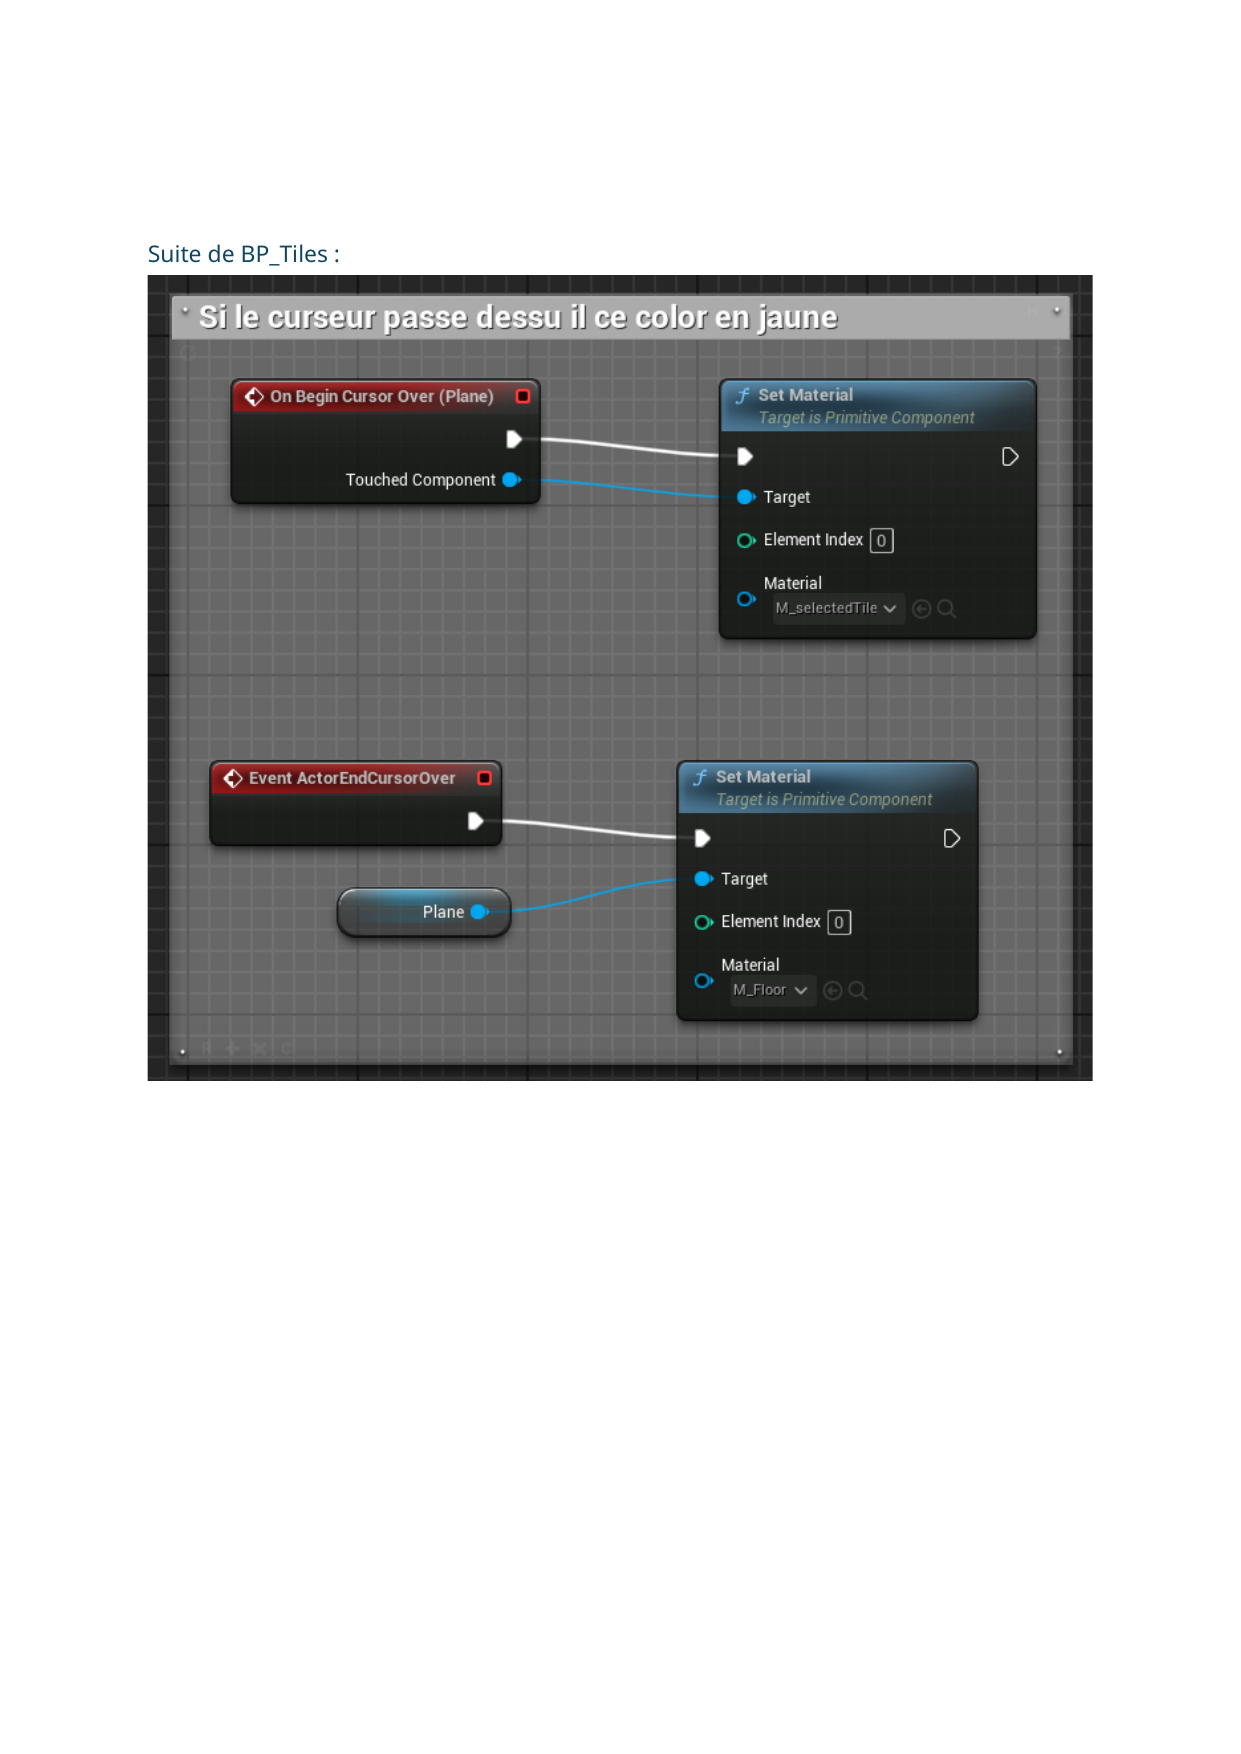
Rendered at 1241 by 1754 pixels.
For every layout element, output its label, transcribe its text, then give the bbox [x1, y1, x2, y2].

subtitle Suite de BP_Tiles : [148, 238, 1093, 269]
